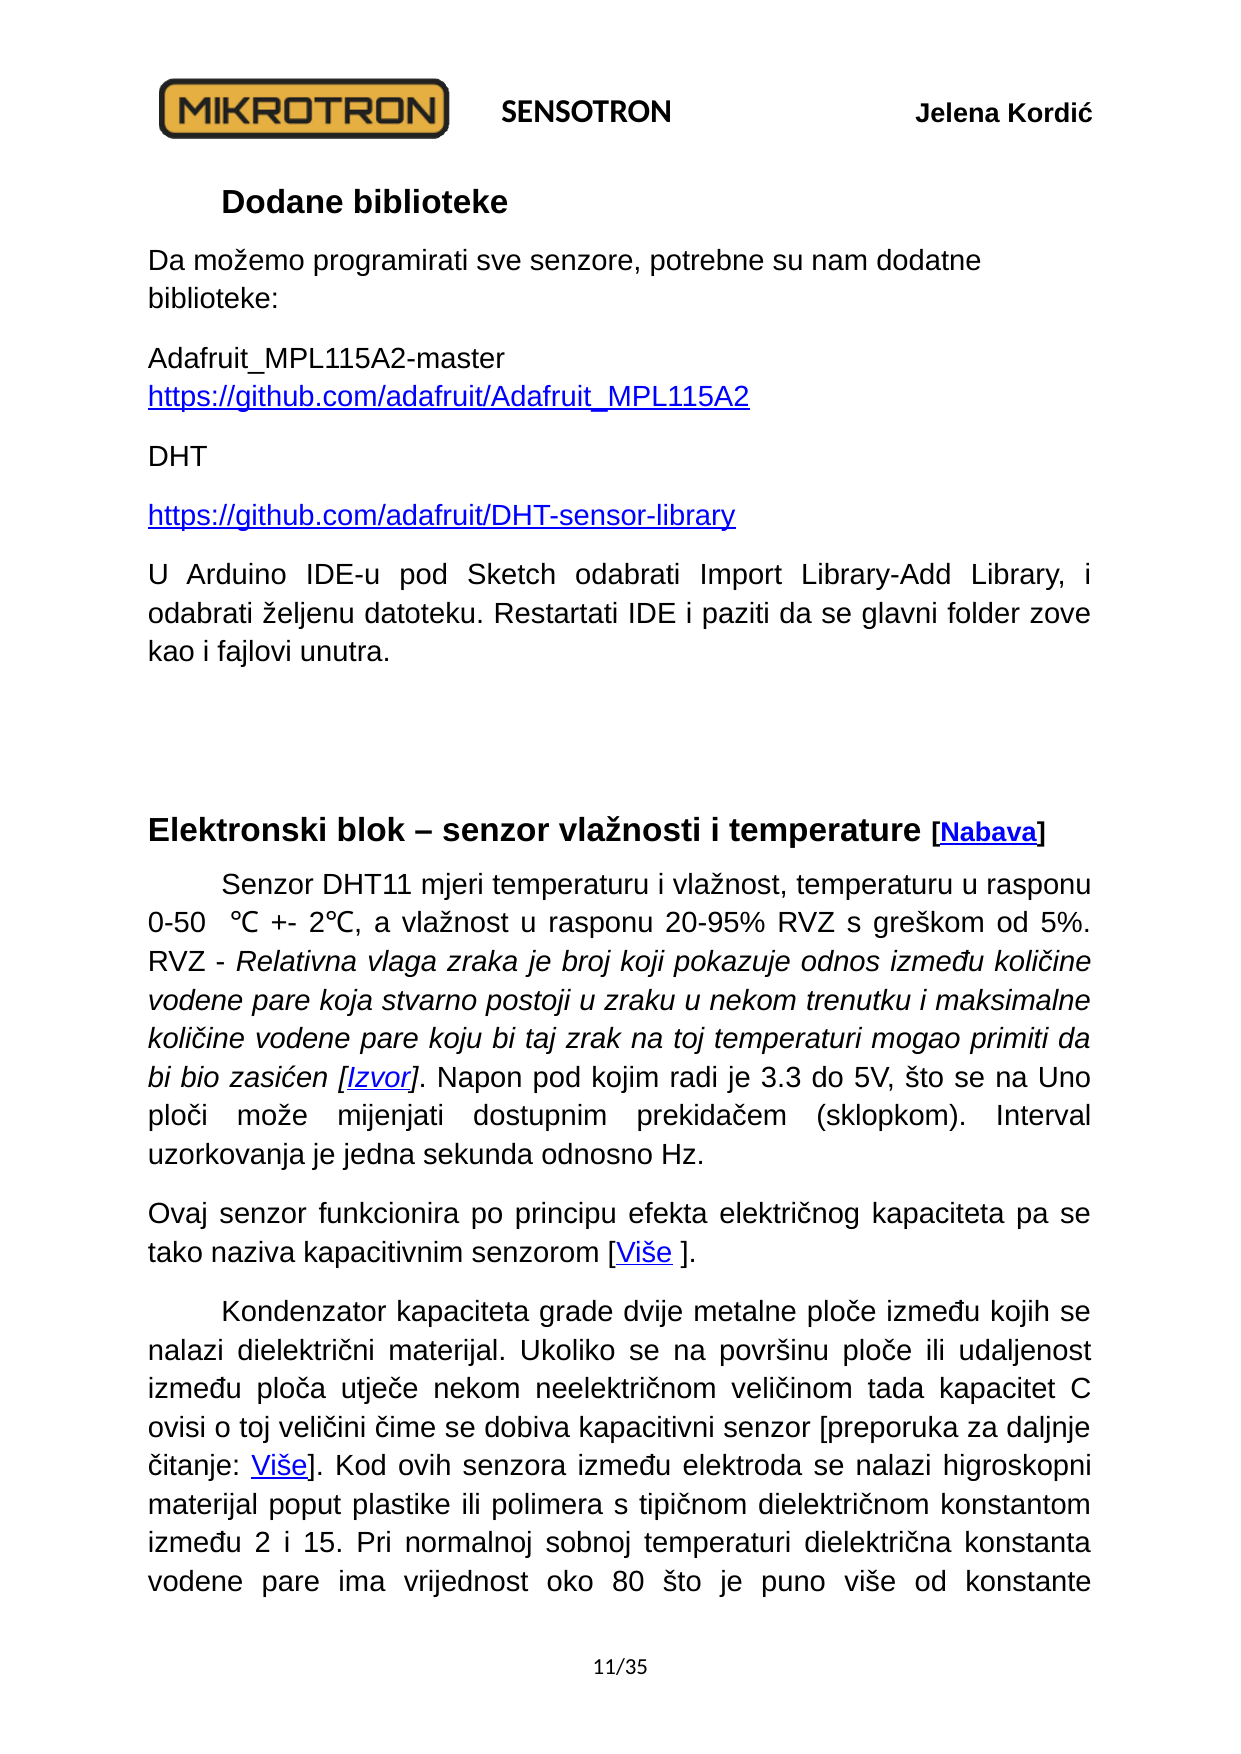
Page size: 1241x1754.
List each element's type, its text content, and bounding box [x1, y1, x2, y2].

text DHT [148, 438, 1093, 472]
text Senzor DHT11 mjeri temperaturu i vlažnost, temperaturu u rasponu 0-50 ℃ +- 2℃, a vlažnost u rasponu 20-95% RVZ s greškom od 5%. RVZ - Relativna vlaga zraka je broj koji pokazuje odnos između količine vodene pare koja stvarno postoji u zraku u nekom trenutku i maksimalne količine vodene pare koju bi taj zrak na toj temperaturi mogao primiti da bi bio zasićen [Izvor]. Napon pod kojim radi je 3.3 do 5V, što se na Uno ploči može mijenjati dostupnim prekidačem (sklopkom). Interval uzorkovanja je jedna sekunda odnosno Hz. [148, 867, 1093, 1170]
text Da možemo programirati sve senzore, potrebne su nam dodatne biblioteke: [148, 243, 1093, 315]
text Adafruit_MPL115A2-master https://github.com/adafruit/Adafruit_MPL115A2 [148, 341, 1093, 413]
text U Arduino IDE-u pod Sketch odabrati Import Library-Add Library, i odabrati željenu datoteku. Restartati IDE i paziti da se glavni folder zove kao i fajlovi unutra. [148, 557, 1093, 668]
text Kondenzator kapaciteta grade dvije metalne ploče između kojih se nalazi dielektrični materijal. Ukoliko se na površinu ploče ili udaljenost između ploča utječe nekom neelektričnom veličinom tada kapacitet C ovisi o toj veličini čime se dobiva kapacitivni senzor [preporuka za daljnje čitanje: Više]. Kod ovih senzora između elektroda se nalazi higroskopni materijal poput plastike ili polimera s tipičnom dielektričnom konstantom između 2 i 15. Pri normalnoj sobnoj temperaturi dielektrična konstanta vodene pare ima vrijednost oko 80 što je puno više od konstante [148, 1294, 1093, 1597]
text https://github.com/adafruit/DHT-sensor-library [148, 498, 1093, 531]
subtitle Dodane biblioteke [148, 182, 1093, 221]
text Ovaj senzor funkcionira po principu efekta električnog kapaciteta pa se tako naziva kapacitivnim senzorom [Više ]. [148, 1196, 1093, 1268]
subtitle Elektronski blok – senzor vlažnosti i temperature [Nabava] [148, 810, 1093, 849]
